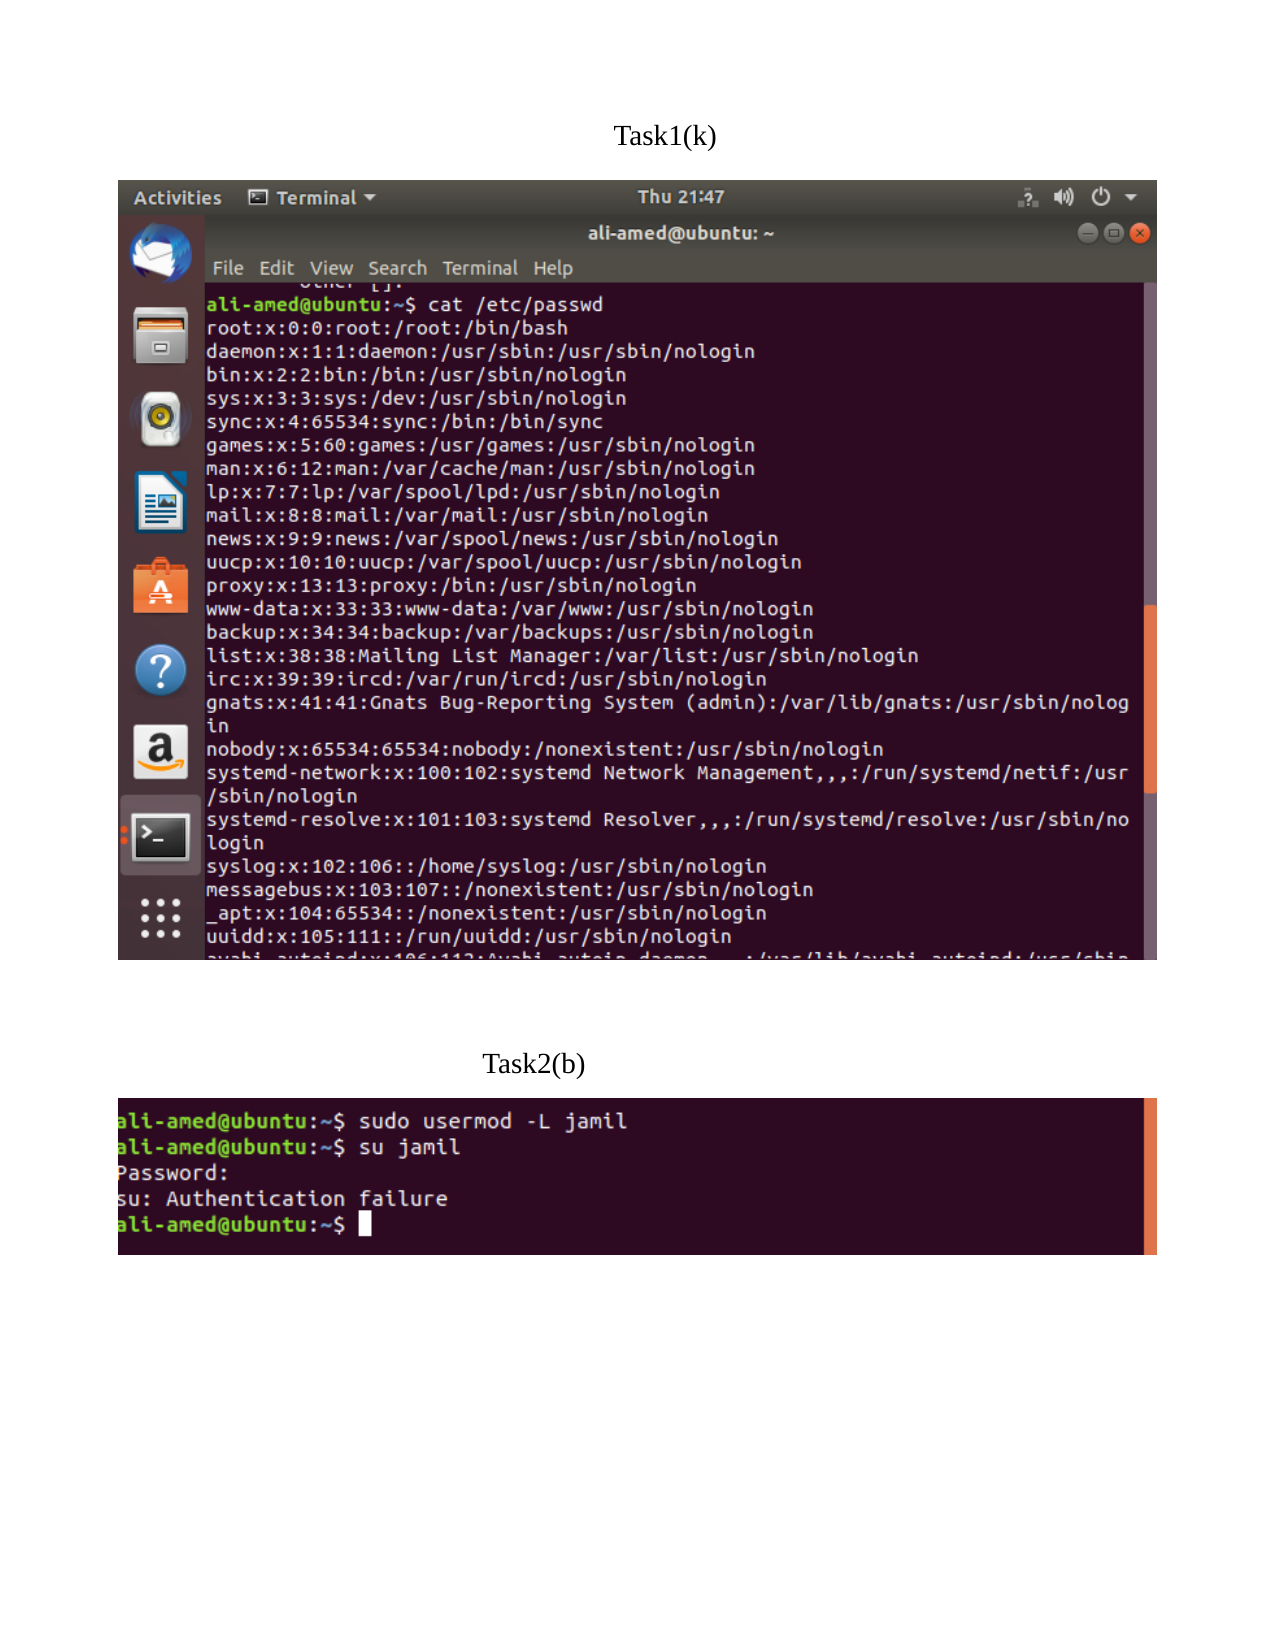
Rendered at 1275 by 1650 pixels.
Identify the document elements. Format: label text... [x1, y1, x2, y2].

text Task1(k) [118, 118, 1157, 152]
text Task2(b) [118, 1046, 1157, 1079]
picture [118, 1098, 1157, 1255]
picture [118, 180, 1157, 960]
